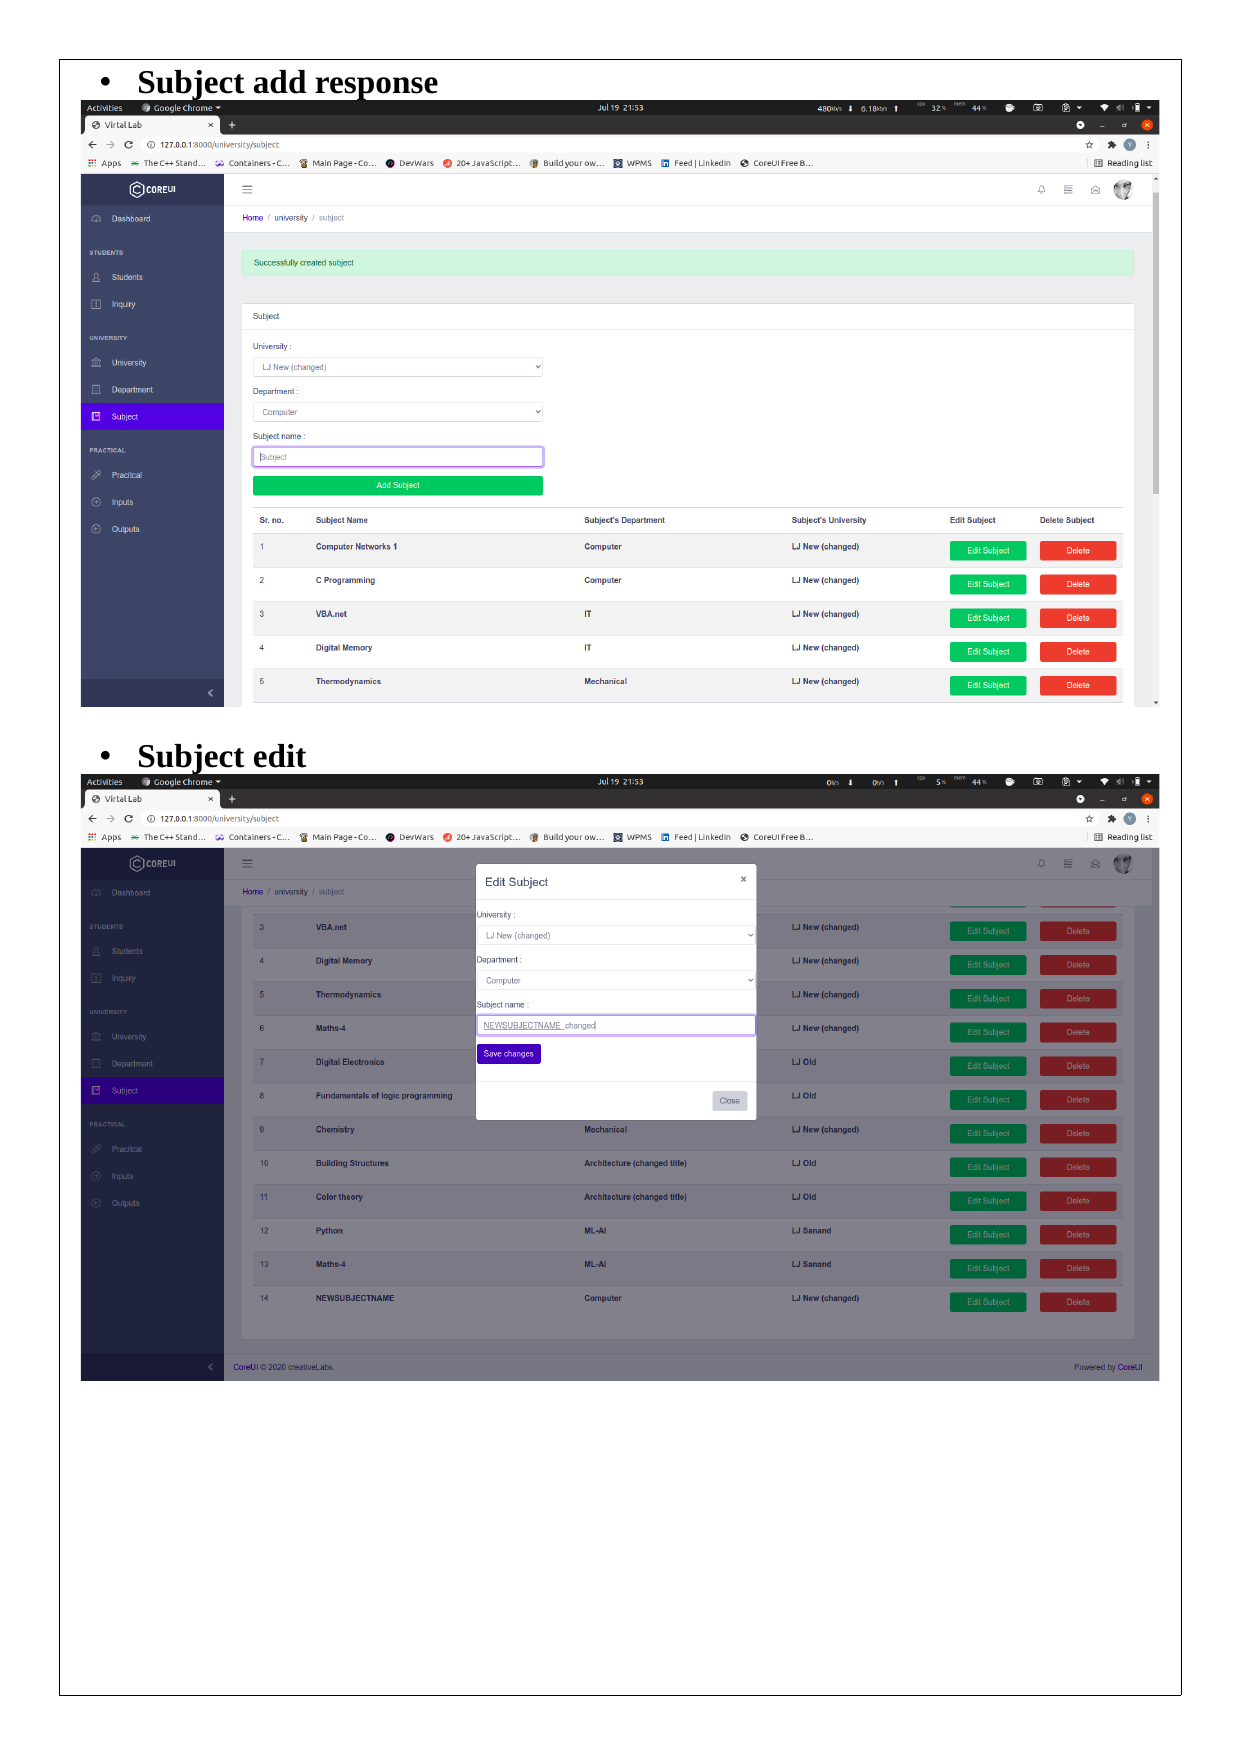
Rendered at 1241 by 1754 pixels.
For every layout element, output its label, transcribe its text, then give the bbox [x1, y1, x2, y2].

picture [80, 100, 1160, 707]
picture [80, 774, 1160, 1381]
list Subject add response [99, 62, 1178, 100]
list Subject edit [99, 736, 1178, 774]
